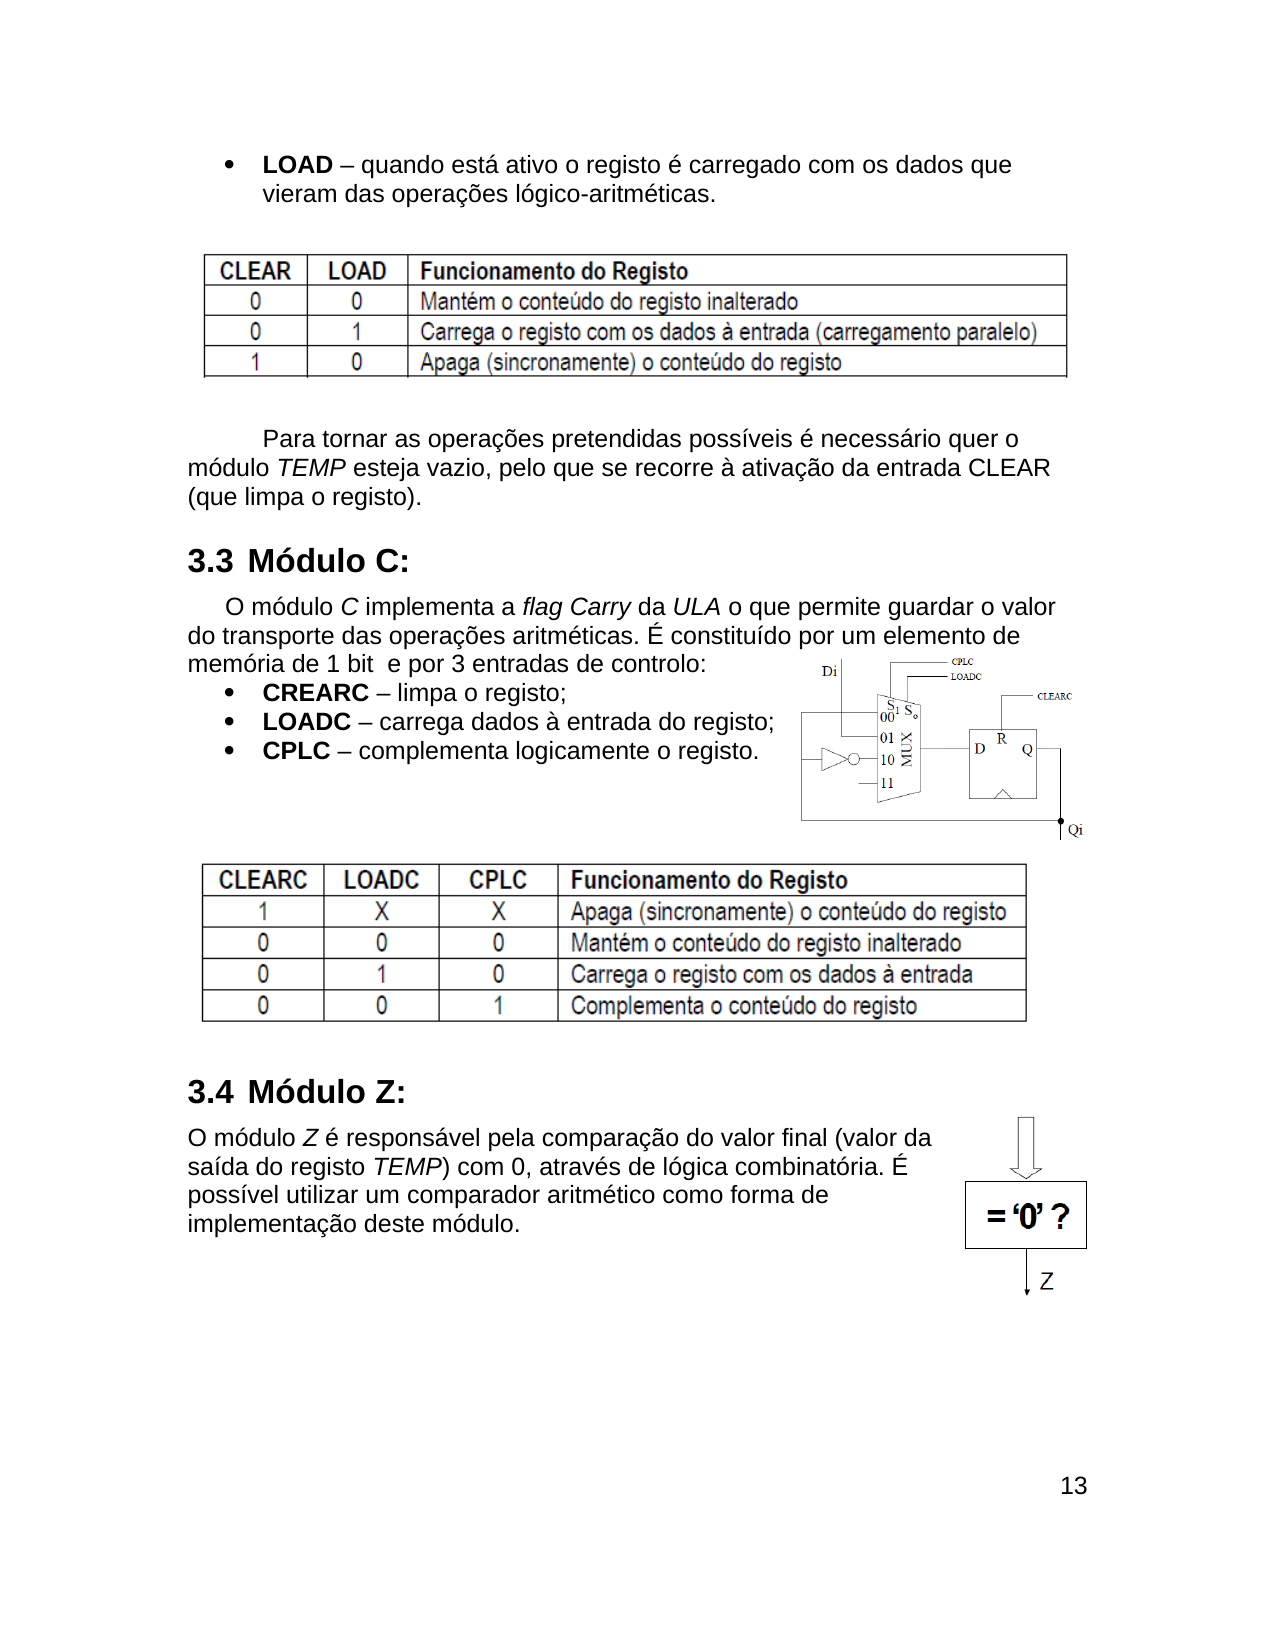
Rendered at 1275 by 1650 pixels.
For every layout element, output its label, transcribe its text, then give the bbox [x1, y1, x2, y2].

picture [187, 851, 1052, 1042]
text O módulo C implementa a flag Carry da ULA o que permite guardar o valor do transporte das operações aritméticas. É constituído por um elemento de memória de 1 bit e por 3 entradas de controlo: [187, 592, 1087, 678]
picture [962, 1093, 1096, 1115]
list CREARC – limpa o registo; [225, 678, 795, 707]
text Para tornar as operações pretendidas possíveis é necessário quer o módulo TEMP esteja vazio, pelo que se recorre à ativação da entrada CLEAR (que limpa o registo). [187, 424, 1087, 511]
picture [795, 652, 1092, 846]
list LOADC – carrega dados à entrada do registo; [225, 707, 795, 736]
list LOAD – quando está ativo o registo é carregado com os dados que vieram das operações lógico-aritméticas. [225, 150, 1087, 208]
subtitle Módulo C: [179, 537, 1096, 584]
picture [962, 1093, 1100, 1307]
text O módulo Z é responsável pela comparação do valor final (valor da saída do registo TEMP) com 0, através de lógica combinatória. É possível utilizar um comparador aritmético como forma de implementação deste módulo. [187, 1123, 962, 1238]
list CPLC – complementa logicamente o registo. [225, 736, 795, 765]
subtitle Módulo Z: [179, 1068, 1096, 1115]
picture [187, 236, 1088, 396]
